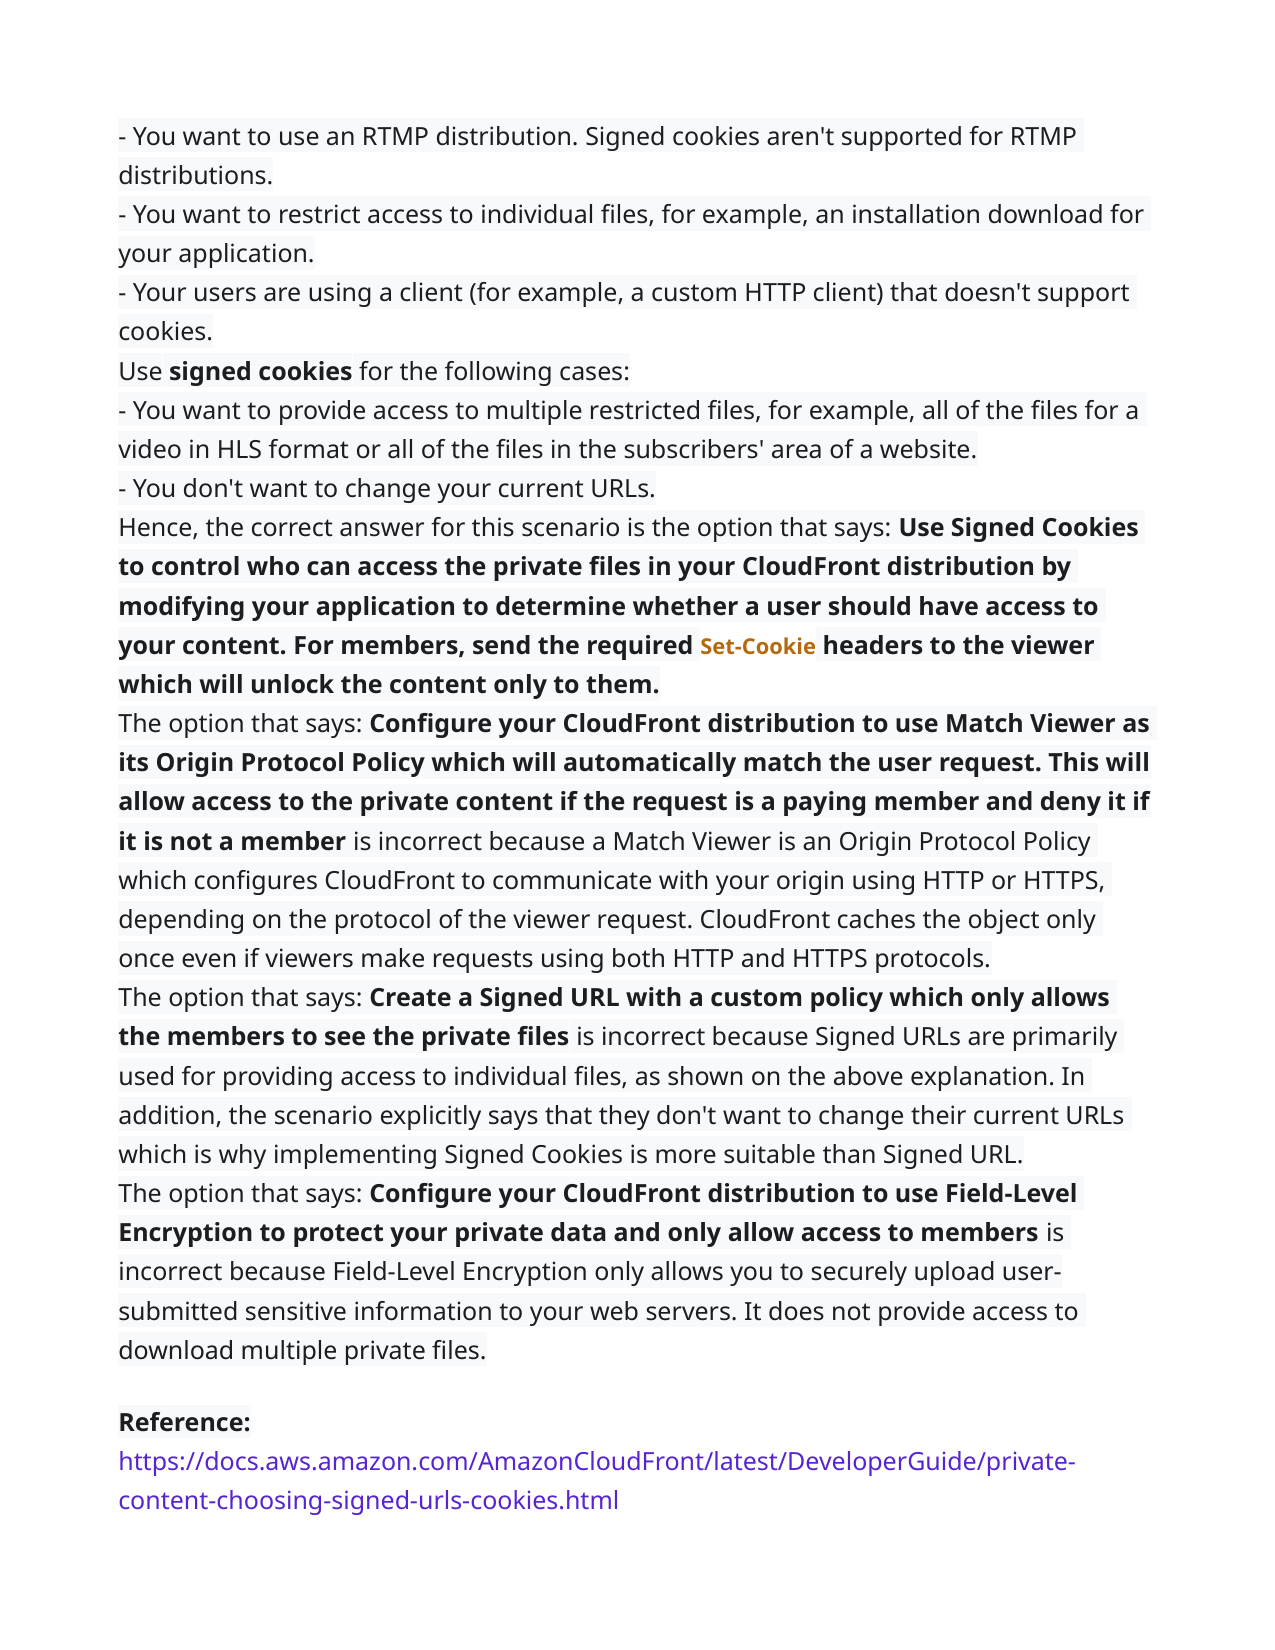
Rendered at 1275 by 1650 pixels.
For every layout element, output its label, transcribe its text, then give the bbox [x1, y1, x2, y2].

text - Your users are using a client (for example, a custom HTTP client) that doesn't support cookies. [118, 275, 1157, 348]
text Use signed cookies for the following cases: [118, 353, 1157, 387]
text Hence, the correct answer for this scenario is the option that says: Use Signed Cookies to control who can access the private files in your CloudFront distribution by modifying your application to determine whether a user should have access to your content. For members, send the required Set-Cookie headers to the viewer which will unlock the content only to them. [118, 510, 1157, 701]
text - You want to provide access to multiple restricted files, for example, all of the files for a video in HLS format or all of the files in the subscribers' area of a website. [118, 392, 1157, 466]
text The option that says: Create a Signed URL with a custom policy which only allows the members to see the private files is incorrect because Signed URLs are primarily used for providing access to individual files, as shown on the above explanation. In addition, the scenario explicitly says that they don't want to change their current URLs which is why implementing Signed Cookies is more suitable than Signed URL. [118, 980, 1157, 1171]
text - You want to restrict access to individual files, for example, an installation download for your application. [118, 196, 1157, 270]
text - You don't want to change your current URLs. [118, 471, 1157, 505]
text Reference: [118, 1404, 1157, 1438]
text The option that says: Configure your CloudFront distribution to use Field-Level Encryption to protect your private data and only allow access to members is incorrect because Field-Level Encryption only allows you to securely upload user-submitted sensitive information to your web servers. It does not provide access to download multiple private files. [118, 1176, 1157, 1366]
text https://docs.aws.amazon.com/AmazonCloudFront/latest/DeveloperGuide/private-content-choosing-signed-urls-cookies.html [118, 1444, 1157, 1517]
text The option that says: Configure your CloudFront distribution to use Match Viewer as its Origin Protocol Policy which will automatically match the user request. This will allow access to the private content if the request is a paying member and deny it if it is not a member is incorrect because a Match Viewer is an Origin Protocol Policy which configures CloudFront to communicate with your origin using HTTP or HTTPS, depending on the protocol of the viewer request. CloudFront caches the object only once even if viewers make requests using both HTTP and HTTPS protocols. [118, 706, 1157, 975]
text - You want to use an RTMP distribution. Signed cookies aren't supported for RTMP distributions. [118, 118, 1157, 191]
